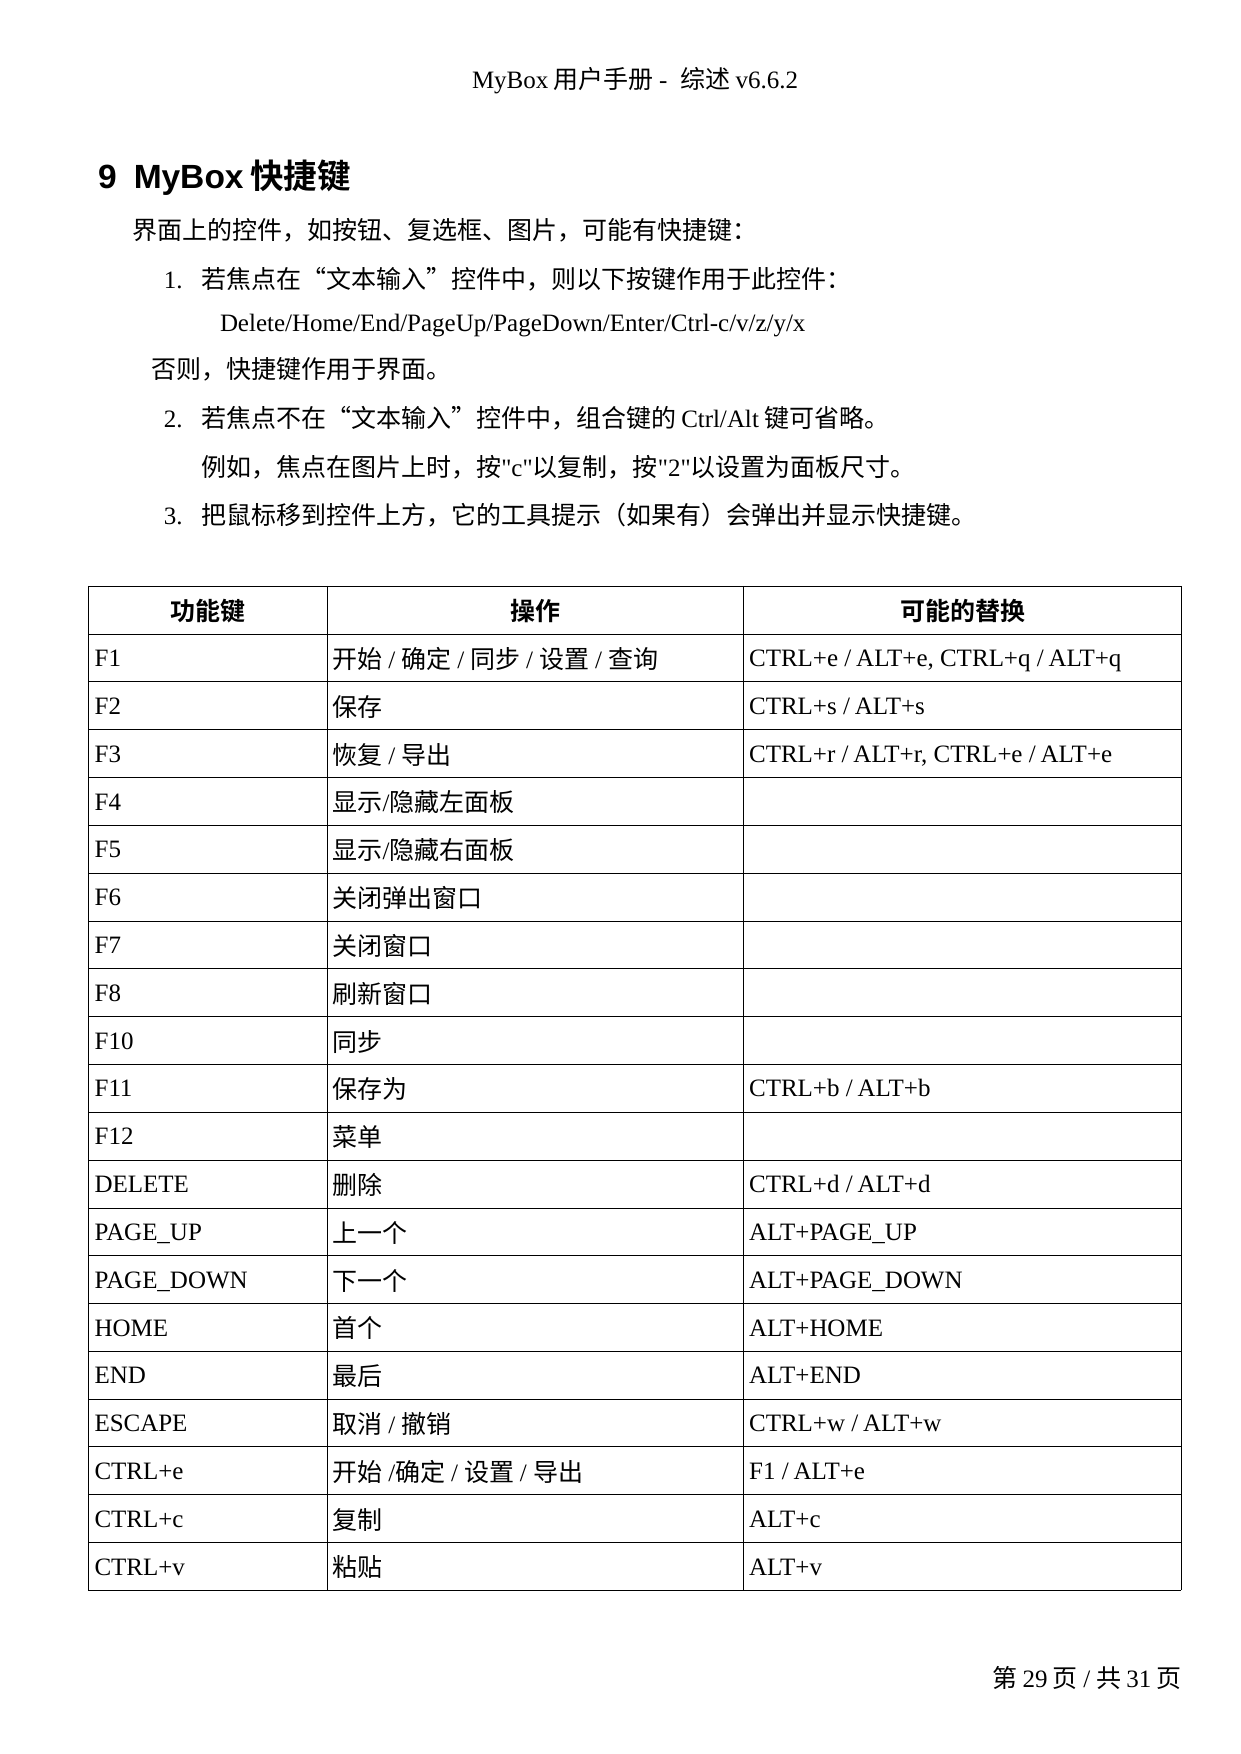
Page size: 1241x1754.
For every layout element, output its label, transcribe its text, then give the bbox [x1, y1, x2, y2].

table_cell F7 [89, 922, 327, 968]
list 例如，焦点在图片上时，按"c"以复制，按"2"以设置为面板尺寸。 [163, 447, 1181, 483]
text 否则，快捷键作用于界面。 [88, 349, 1181, 386]
table_cell F8 [89, 969, 327, 1016]
table_cell CTRL+c [89, 1495, 327, 1542]
table_cell CTRL+w / ALT+w [744, 1400, 1181, 1446]
table_cell CTRL+r / ALT+r, CTRL+e / ALT+e [744, 730, 1181, 777]
table_cell F4 [89, 778, 327, 825]
table_cell 上一个 [328, 1209, 743, 1255]
table_cell F2 [89, 682, 327, 729]
table_cell F3 [89, 730, 327, 777]
table_cell 保存为 [328, 1065, 743, 1112]
table_cell ALT+END [744, 1352, 1181, 1399]
list 把鼠标移到控件上方，它的工具提示（如果有）会弹出并显示快捷键。 [163, 496, 1181, 532]
text 界面上的控件，如按钮、复选框、图片，可能有快捷键： [88, 211, 1181, 247]
list 若焦点在“文本输入”控件中，则以下按键作用于此控件： [163, 259, 1181, 296]
subtitle MyBox快捷键 [88, 150, 1181, 198]
table_cell ALT+c [744, 1495, 1181, 1542]
table_cell F1 [89, 635, 327, 681]
table_cell HOME [89, 1304, 327, 1351]
table_cell CTRL+b / ALT+b [744, 1065, 1181, 1112]
table_cell [744, 969, 1181, 1016]
table_cell [744, 874, 1181, 921]
table_cell 同步 [328, 1017, 743, 1064]
table_cell 删除 [328, 1161, 743, 1207]
table_cell F12 [89, 1113, 327, 1159]
table_cell F6 [89, 874, 327, 921]
table_cell 复制 [328, 1495, 743, 1542]
table_cell F11 [89, 1065, 327, 1112]
table_cell 取消 / 撤销 [328, 1400, 743, 1446]
list 若焦点不在“文本输入”控件中，组合键的Ctrl/Alt键可省略。 [163, 398, 1181, 434]
table_cell 首个 [328, 1304, 743, 1351]
table_cell PAGE_UP [89, 1209, 327, 1255]
table_cell F5 [89, 826, 327, 873]
table_cell [744, 826, 1181, 873]
table_cell CTRL+s / ALT+s [744, 682, 1181, 729]
table_cell ESCAPE [89, 1400, 327, 1446]
table_cell 刷新窗口 [328, 969, 743, 1016]
table_cell 下一个 [328, 1256, 743, 1303]
table_cell 显示/隐藏右面板 [328, 826, 743, 873]
table_cell CTRL+d / ALT+d [744, 1161, 1181, 1207]
table_cell ALT+v [744, 1543, 1181, 1590]
table_cell CTRL+v [89, 1543, 327, 1590]
table_cell [744, 1113, 1181, 1159]
table_cell F1 / ALT+e [744, 1447, 1181, 1494]
table_cell [744, 922, 1181, 968]
table_cell DELETE [89, 1161, 327, 1207]
table_cell [744, 778, 1181, 825]
table_cell ALT+PAGE_UP [744, 1209, 1181, 1255]
table_cell ALT+HOME [744, 1304, 1181, 1351]
table_cell CTRL+e / ALT+e, CTRL+q / ALT+q [744, 635, 1181, 681]
table_cell CTRL+e [89, 1447, 327, 1494]
table_cell 恢复 / 导出 [328, 730, 743, 777]
table_header 可能的替换 [744, 587, 1181, 634]
table_cell [744, 1017, 1181, 1064]
table_header 操作 [328, 587, 743, 634]
table_cell 关闭弹出窗口 [328, 874, 743, 921]
table_cell 粘贴 [328, 1543, 743, 1590]
table_cell PAGE_DOWN [89, 1256, 327, 1303]
table_cell 关闭窗口 [328, 922, 743, 968]
table_cell F10 [89, 1017, 327, 1064]
table_cell 开始 / 确定 / 同步 / 设置 / 查询 [328, 635, 743, 681]
table_cell 最后 [328, 1352, 743, 1399]
table_cell 开始 /确定 / 设置 / 导出 [328, 1447, 743, 1494]
table_cell 保存 [328, 682, 743, 729]
table_cell 显示/隐藏左面板 [328, 778, 743, 825]
text Delete/Home/End/PageUp/PageDown/Enter/Ctrl-c/v/z/y/x [88, 308, 1181, 337]
table_cell 菜单 [328, 1113, 743, 1159]
table_cell ALT+PAGE_DOWN [744, 1256, 1181, 1303]
table_cell END [89, 1352, 327, 1399]
table_header 功能键 [89, 587, 327, 634]
